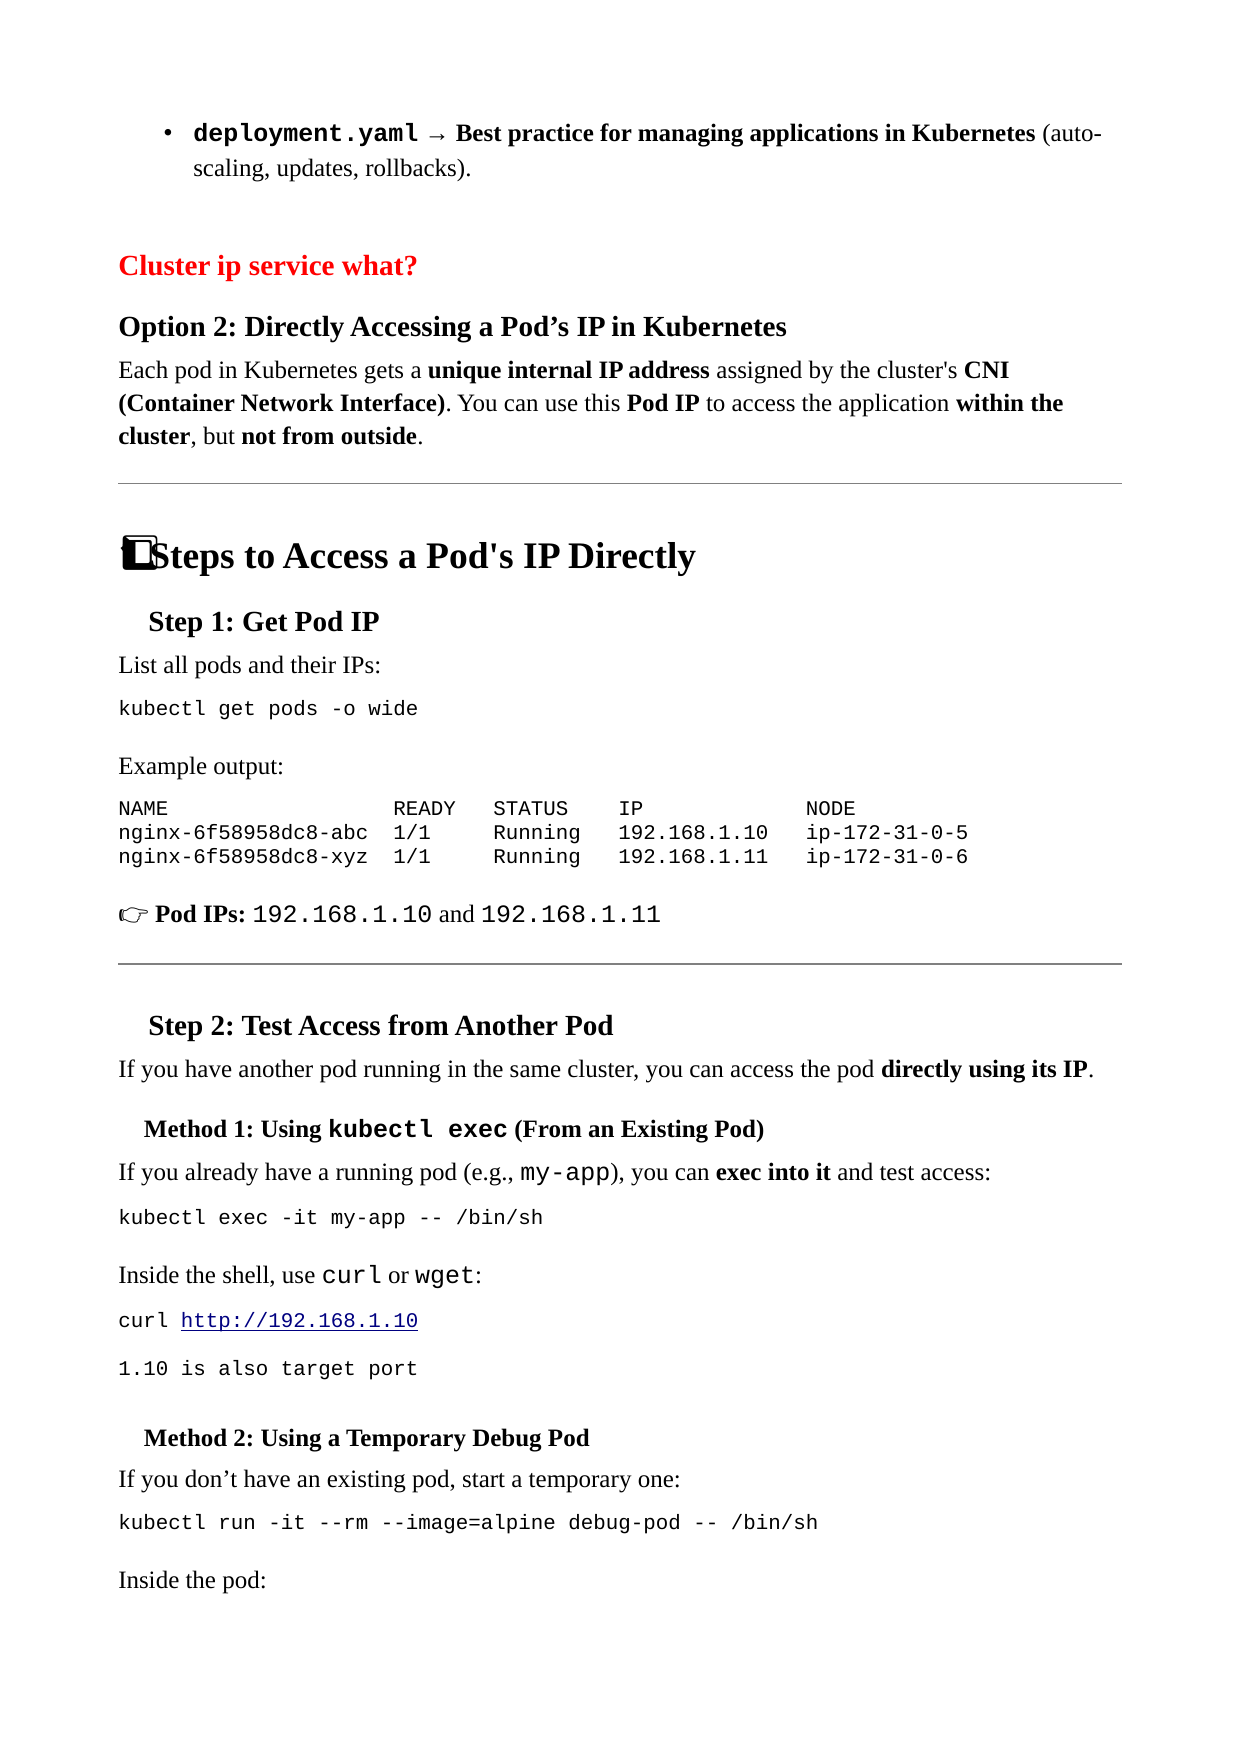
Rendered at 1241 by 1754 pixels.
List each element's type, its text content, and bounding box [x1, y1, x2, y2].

text Each pod in Kubernetes gets a unique internal IP address assigned by the cluster's CNI (Container Network Interface). You can use this Pod IP to access the application within the cluster, but not from outside. [118, 355, 1122, 450]
subtitle 🔸 Method 1: Using kubectl exec (From an Existing Pod) [118, 1114, 1122, 1145]
text kubectl run -it --rm --image=alpine debug-pod -- /bin/sh [118, 1512, 1122, 1536]
subtitle 1️⃣ Steps to Access a Pod's IP Directly [118, 534, 1122, 577]
text curl http://192.168.1.10 1.10 is also target port [118, 1310, 1122, 1381]
text Example output: [118, 751, 1122, 779]
text 👉 Pod IPs: 192.168.1.10 and 192.168.1.11 [118, 899, 1122, 930]
text If you have another pod running in the same cluster, you can access the pod directly using its IP. [118, 1054, 1122, 1082]
text List all pods and their IPs: [118, 650, 1122, 679]
text nginx-6f58958dc8-xyz 1/1 Running 192.168.1.11 ip-172-31-0-6 [118, 846, 1122, 869]
subtitle 🔹 Step 2: Test Access from Another Pod [118, 1008, 1122, 1041]
text nginx-6f58958dc8-abc 1/1 Running 192.168.1.10 ip-172-31-0-5 [118, 822, 1122, 846]
text kubectl get pods -o wide [118, 698, 1122, 721]
text If you already have a running pod (e.g., my-app), you can exec into it and test access: [118, 1157, 1122, 1188]
text NAME READY STATUS IP NODE [118, 798, 1122, 822]
subtitle 🔹 Step 1: Get Pod IP [118, 604, 1122, 638]
text Inside the shell, use curl or wget: [118, 1260, 1122, 1291]
list deployment.yaml → Best practice for managing applications in Kubernetes (auto-scaling, updates, rollbacks). [164, 118, 1122, 215]
subtitle 🔸 Method 2: Using a Temporary Debug Pod [118, 1423, 1122, 1452]
subtitle Cluster ip service what? [118, 248, 1122, 282]
text kubectl exec -it my-app -- /bin/sh [118, 1207, 1122, 1231]
text If you don’t have an existing pod, start a temporary one: [118, 1464, 1122, 1493]
subtitle Option 2: Directly Accessing a Pod’s IP in Kubernetes [118, 309, 1122, 343]
text Inside the pod: [118, 1565, 1122, 1594]
